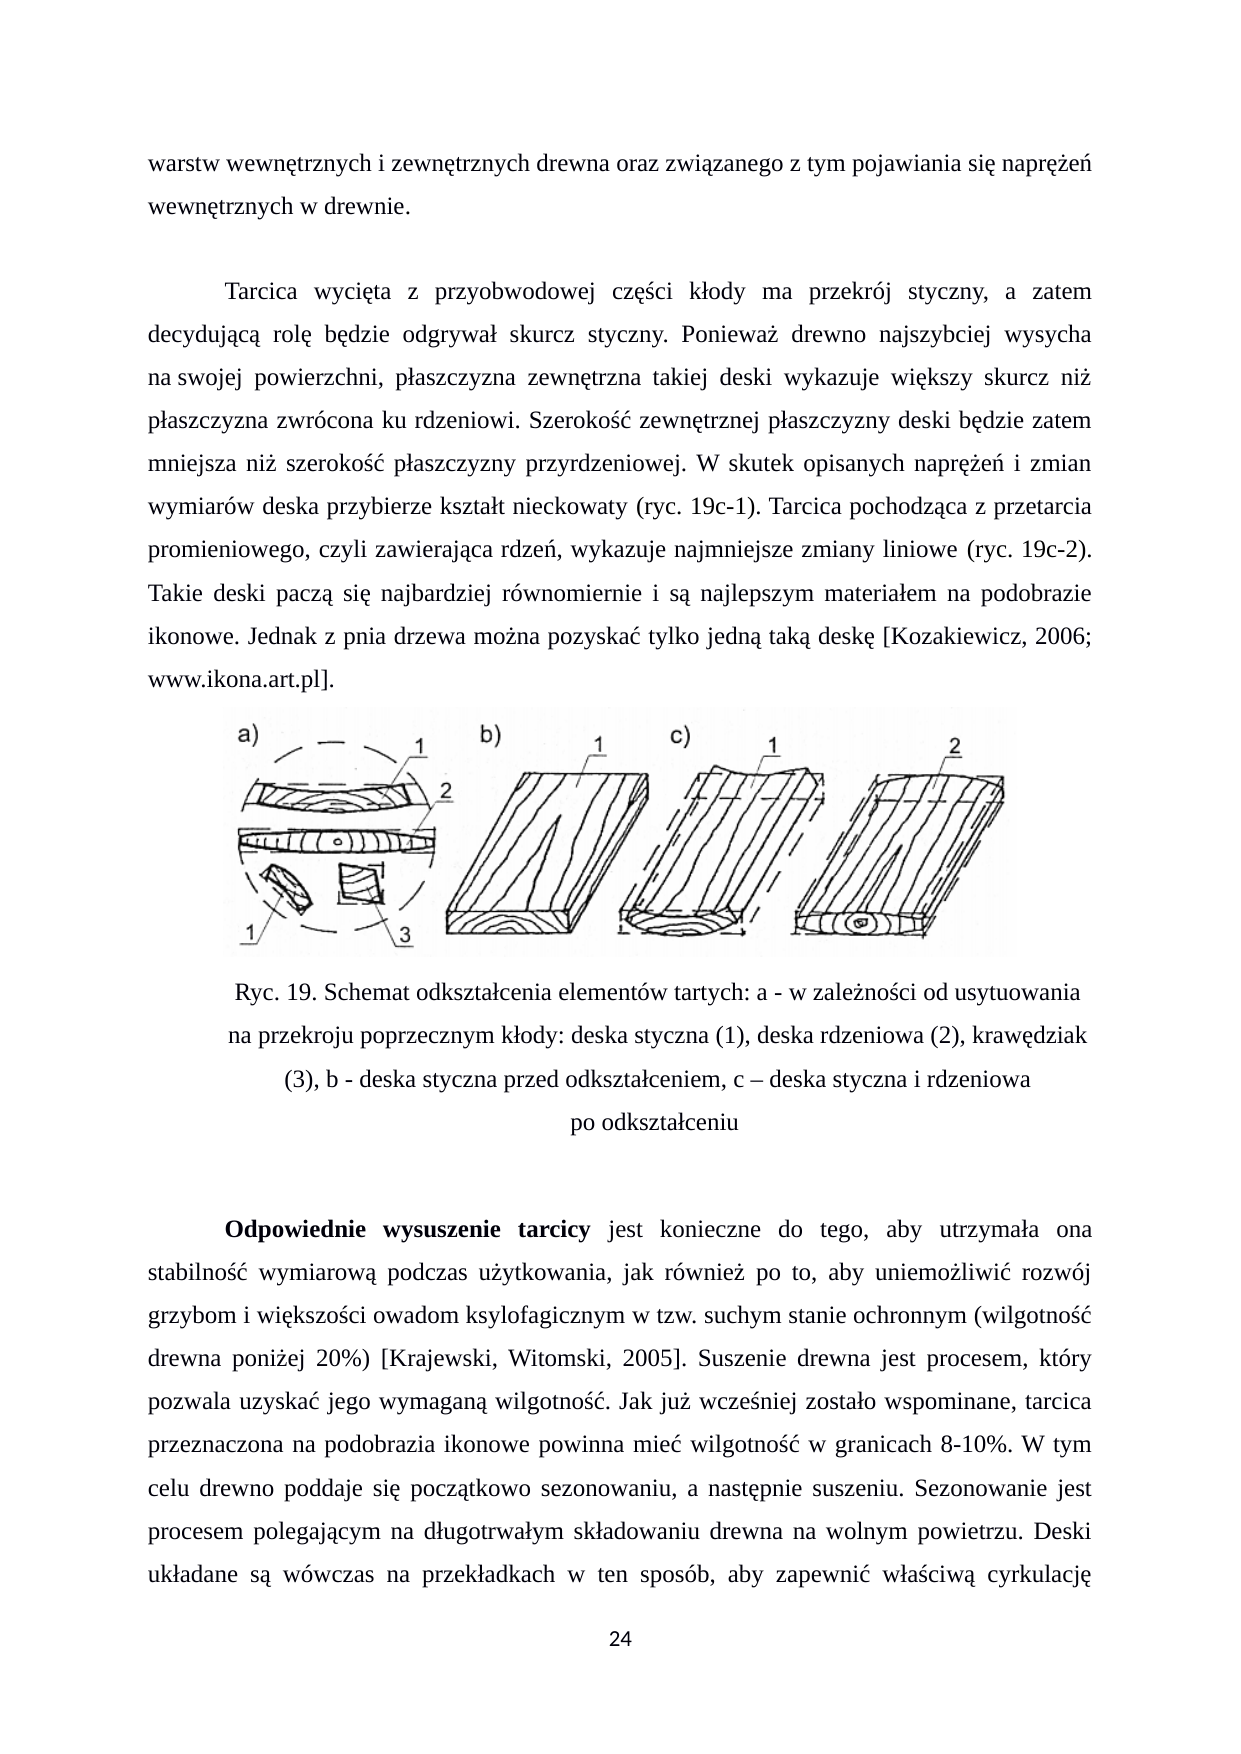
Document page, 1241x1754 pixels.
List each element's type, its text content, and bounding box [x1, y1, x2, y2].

text Odpowiednie wysuszenie tarcicy jest konieczne do tego, aby utrzymała ona stabilność wymiarową podczas użytkowania, jak również po to, aby uniemożliwić rozwój grzybom i większości owadom ksylofagicznym w tzw. suchym stanie ochronnym (wilgotność drewna poniżej 20%) [Krajewski, Witomski, 2005]. Suszenie drewna jest procesem, który pozwala uzyskać jego wymaganą wilgotność. Jak już wcześniej zostało wspominane, tarcica przeznaczona na podobrazia ikonowe powinna mieć wilgotność w granicach 8-10%. W tym celu drewno poddaje się początkowo sezonowaniu, a następnie suszeniu. Sezonowanie jest procesem polegającym na długotrwałym składowaniu drewna na wolnym powietrzu. Deski układane są wówczas na przekładkach w ten sposób, aby zapewnić właściwą cyrkulację [148, 1214, 1093, 1588]
text Ryc. 19. Schemat odkształcenia elementów tartych: a - w zależności od usytuowania na przekroju poprzecznym kłody: deska styczna (1), deska rdzeniowa (2), krawędziak (3), b - deska styczna przed odkształceniem, c – deska styczna i rdzeniowa po odkształceniu [223, 899, 1093, 1136]
text Tarcica wycięta z przyobwodowej części kłody ma przekrój styczny, a zatem decydującą rolę będzie odgrywał skurcz styczny. Ponieważ drewno najszybciej wysycha na swojej powierzchni, płaszczyzna zewnętrzna takiej deski wykazuje większy skurcz niż płaszczyzna zwrócona ku rdzeniowi. Szerokość zewnętrznej płaszczyzny deski będzie zatem mniejsza niż szerokość płaszczyzny przyrdzeniowej. W skutek opisanych naprężeń i zmian wymiarów deska przybierze kształt nieckowaty (ryc. 19c-1). Tarcica pochodząca z przetarcia promieniowego, czyli zawierająca rdzeń, wykazuje najmniejsze zmiany liniowe (ryc. 19c-2). Takie deski paczą się najbardziej równomiernie i są najlepszym materiałem na podobrazie ikonowe. Jednak z pnia drzewa można pozyskać tylko jedną taką deskę [Kozakiewicz, 2006; www.ikona.art.pl]. [148, 276, 1093, 693]
picture [222, 707, 1018, 957]
text warstw wewnętrznych i zewnętrznych drewna oraz związanego z tym pojawiania się naprężeń wewnętrznych w drewnie. [148, 148, 1093, 219]
